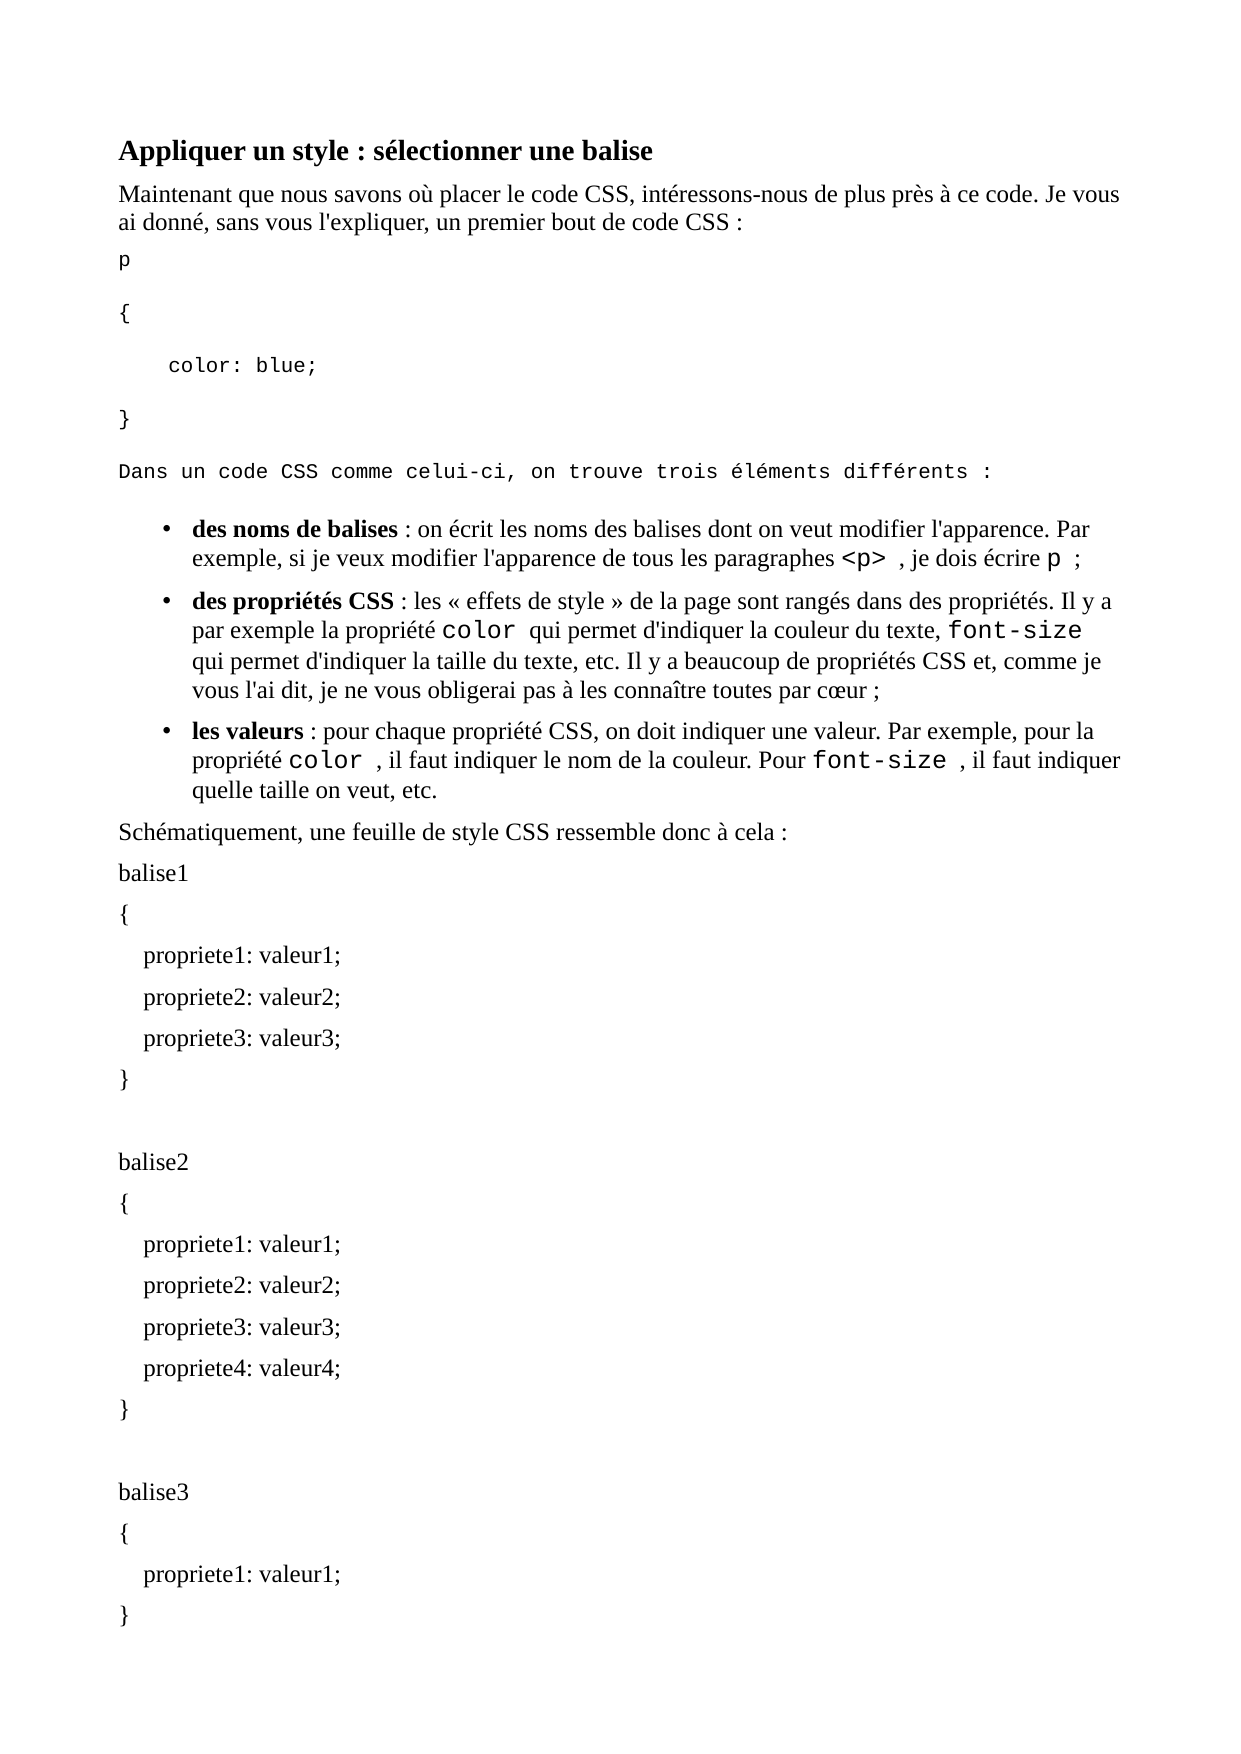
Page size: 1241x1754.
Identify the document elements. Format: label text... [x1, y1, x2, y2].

text propriete1: valeur1; [118, 1229, 1122, 1258]
text { [118, 1518, 1122, 1547]
text } [118, 1394, 1122, 1423]
text propriete3: valeur3; [118, 1023, 1122, 1052]
text Dans un code CSS comme celui-ci, on trouve trois éléments différents : [118, 461, 1122, 485]
text balise3 [118, 1477, 1122, 1506]
text { [118, 1188, 1122, 1217]
text propriete4: valeur4; [118, 1353, 1122, 1382]
text { [118, 302, 1122, 326]
text } [118, 408, 1122, 432]
text p [118, 249, 1122, 272]
text } [118, 1064, 1122, 1093]
list les valeurs : pour chaque propriété CSS, on doit indiquer une valeur. Par exemple, pour la propriété color , il faut indiquer le nom de la couleur. Pour font-size , il faut indiquer quelle taille on veut, etc. [162, 716, 1122, 804]
text } [118, 1601, 1122, 1629]
text propriete3: valeur3; [118, 1312, 1122, 1341]
text propriete2: valeur2; [118, 1271, 1122, 1299]
text balise2 [118, 1147, 1122, 1176]
text { [118, 899, 1122, 928]
text propriete2: valeur2; [118, 982, 1122, 1011]
subtitle Appliquer un style : sélectionner une balise [118, 133, 1122, 166]
text balise1 [118, 858, 1122, 887]
text propriete1: valeur1; [118, 941, 1122, 969]
text Schématiquement, une feuille de style CSS ressemble donc à cela : [118, 817, 1122, 846]
list des noms de balises : on écrit les noms des balises dont on veut modifier l'apparence. Par exemple, si je veux modifier l'apparence de tous les paragraphes <p> , je dois écrire p ; [162, 514, 1122, 574]
text color: blue; [118, 355, 1122, 379]
text Maintenant que nous savons où placer le code CSS, intéressons-nous de plus près à ce code. Je vous ai donné, sans vous l'expliquer, un premier bout de code CSS : [118, 179, 1122, 236]
list des propriétés CSS : les « effets de style » de la page sont rangés dans des propriétés. Il y a par exemple la propriété color qui permet d'indiquer la couleur du texte, font-size qui permet d'indiquer la taille du texte, etc. Il y a beaucoup de propriétés CSS et, comme je vous l'ai dit, je ne vous obligerai pas à les connaître toutes par cœur ; [162, 586, 1122, 703]
text propriete1: valeur1; [118, 1559, 1122, 1588]
